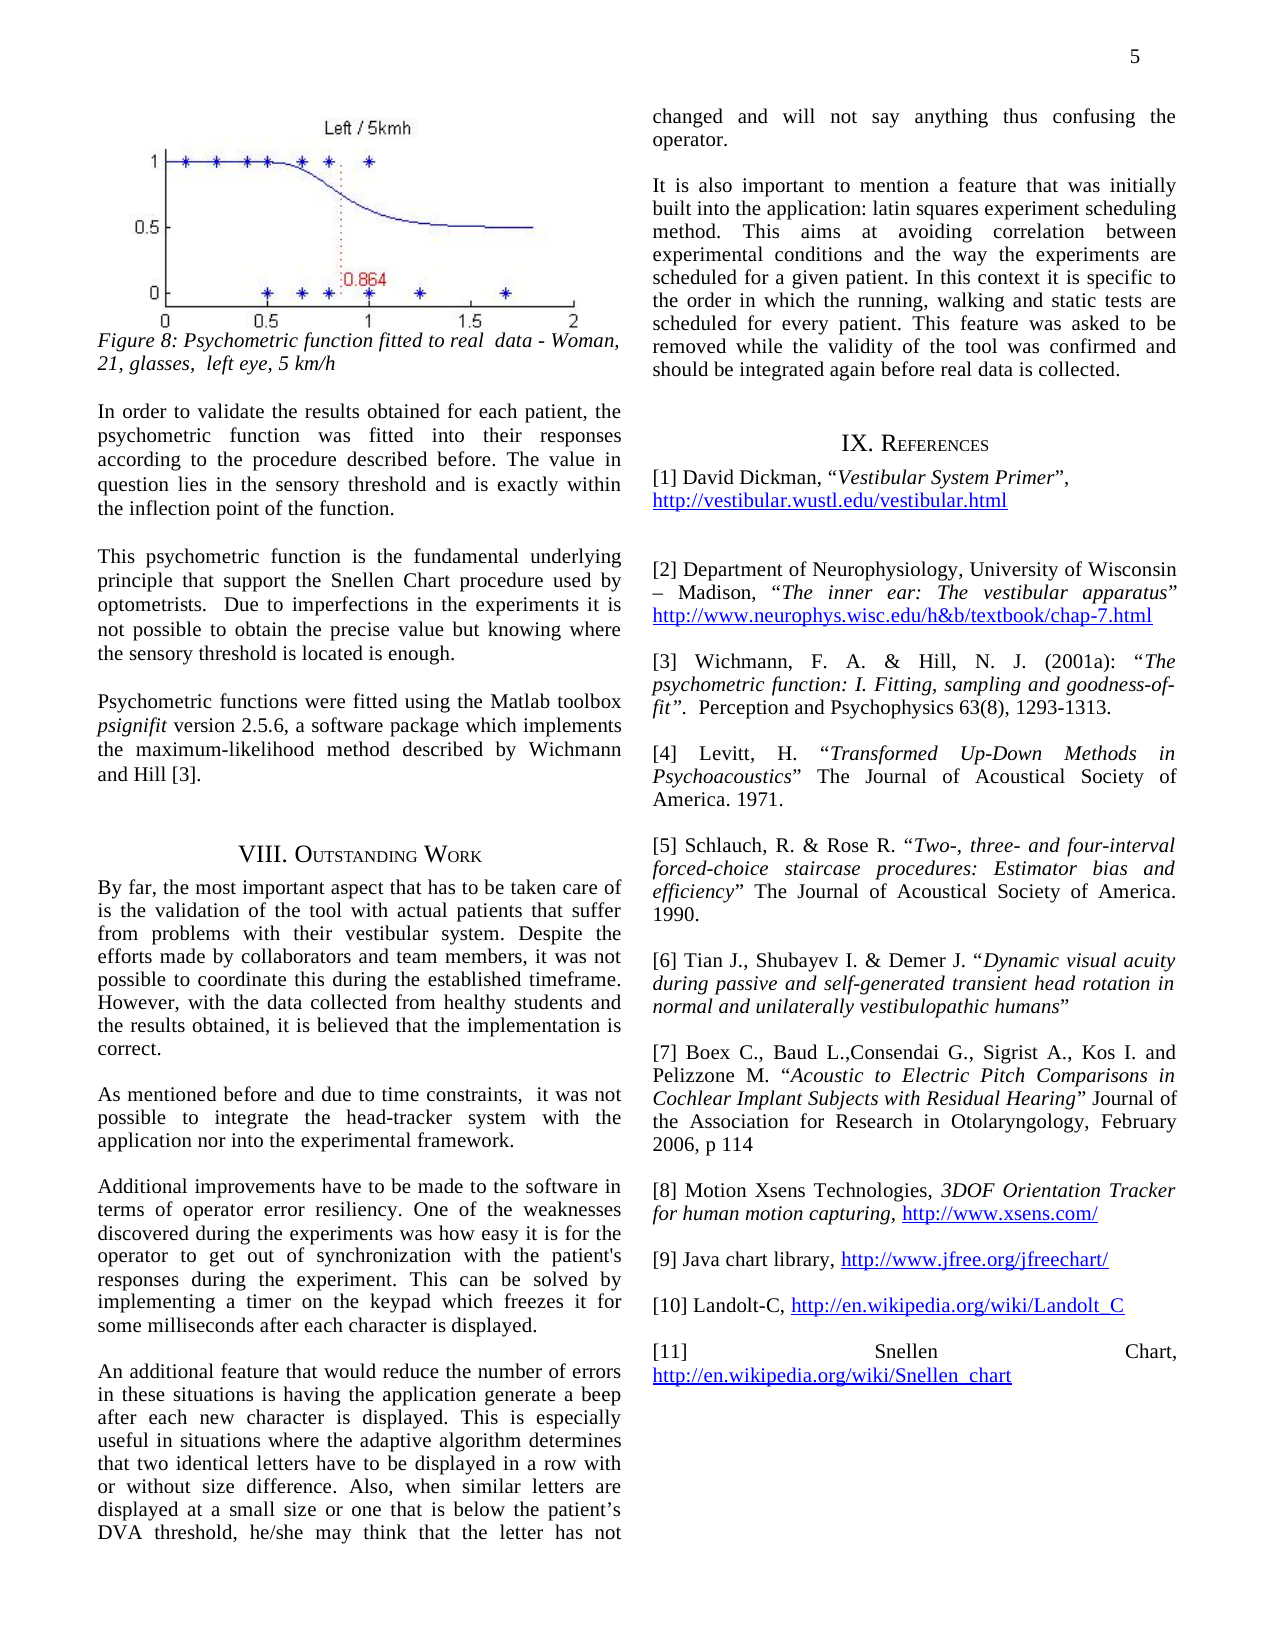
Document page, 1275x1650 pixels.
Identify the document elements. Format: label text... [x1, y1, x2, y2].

picture [97, 117, 623, 329]
text It is also important to mention a feature that was initially built into the application: latin squares experiment scheduling method. This aims at avoiding correlation between experimental conditions and the way the experiments are scheduled for a given patient. In this context it is specific to the order in which the running, walking and static tests are scheduled for every patient. This feature was asked to be removed while the validity of the tool was confirmed and should be integrated again before real data is collected. [652, 174, 1177, 381]
text This psychometric function is the fundamental underlying principle that support the Snellen Chart procedure used by optometrists. Due to imperfections in the experiments it is not possible to obtain the precise value but knowing where the sensory threshold is located is enough. [97, 545, 622, 665]
subtitle References [652, 429, 1177, 457]
text An additional feature that would reduce the number of errors in these situations is having the application generate a beep after each new character is displayed. This is especially useful in situations where the adaptive algorithm determines that two identical letters have to be displayed in a row with or without size difference. Also, when similar letters are displayed at a small size or one that is below the patient’s DVA threshold, he/she may think that the letter has not [97, 1359, 622, 1544]
text [9] Java chart library, http://www.jfree.org/jfreechart/ [652, 1248, 1177, 1271]
text [6] Tian J., Shubayev I. & Demer J. “Dynamic visual acuity during passive and self-generated transient head rotation in normal and unilaterally vestibulopathic humans” [652, 949, 1177, 1018]
text Psychometric functions were fitted using the Matlab toolbox psignifit version 2.5.6, a software package which implements the maximum-likelihood method described by Wichmann and Hill [3]. [97, 690, 622, 786]
text [5] Schlauch, R. & Rose R. “Two-, three- and four-interval forced-choice staircase procedures: Estimator bias and efficiency” The Journal of Acoustical Society of America. 1990. [652, 834, 1177, 926]
text [1] David Dickman, “Vestibular System Primer”, http://vestibular.wustl.edu/vestibular.html [652, 466, 1177, 512]
text Figure 8: Psychometric function fitted to real data - Woman, 21, glasses, left eye, 5 km/h [97, 329, 622, 375]
text [7] Boex C., Baud L.,Consendai G., Sigrist A., Kos I. and Pelizzone M. “Acoustic to Electric Pitch Comparisons in Cochlear Implant Subjects with Residual Hearing” Journal of the Association for Research in Otolaryngology, February 2006, p 114 [652, 1041, 1177, 1156]
text [2] Department of Neurophysiology, University of Wisconsin – Madison, “The inner ear: The vestibular apparatus” http://www.neurophys.wisc.edu/h&b/textbook/chap-7.html [652, 558, 1177, 627]
text [10] Landolt-C, http://en.wikipedia.org/wiki/Landolt_C [652, 1294, 1177, 1317]
text changed and will not say anything thus confusing the operator. [652, 105, 1177, 151]
text [4] Levitt, H. “Transformed Up-Down Methods in Psychoacoustics” The Journal of Acoustical Society of America. 1971. [652, 742, 1177, 811]
text [8] Motion Xsens Technologies, 3DOF Orientation Tracker for human motion capturing, http://www.xsens.com/ [652, 1179, 1177, 1225]
text In order to validate the results obtained for each patient, the psychometric function was fitted into their responses according to the procedure described before. The value in question lies in the sensory threshold and is exactly within the inflection point of the function. [97, 400, 622, 520]
text Additional improvements have to be made to the software in terms of operator error resiliency. One of the weaknesses discovered during the experiments was how easy it is for the operator to get out of synchronization with the patient's responses during the experiment. This can be solved by implementing a timer on the keypad which freezes it for some milliseconds after each character is displayed. [97, 1175, 622, 1336]
text [3] Wichmann, F. A. & Hill, N. J. (2001a): “The psychometric function: I. Fitting, sampling and goodness-of-fit”. Perception and Psychophysics 63(8), 1293-1313. [652, 650, 1177, 719]
text [11] Snellen Chart, http://en.wikipedia.org/wiki/Snellen_chart [652, 1340, 1177, 1386]
text By far, the most important aspect that has to be taken care of is the validation of the tool with actual patients that suffer from problems with their vestibular system. Despite the efforts made by collaborators and team members, it was not possible to coordinate this during the established timeframe. However, with the data collected from healthy students and the results obtained, it is believed that the implementation is correct. [97, 876, 622, 1060]
subtitle Outstanding Work [97, 840, 622, 868]
text As mentioned before and due to time constraints, it was not possible to integrate the head-tracker system with the application nor into the experimental framework. [97, 1083, 622, 1152]
